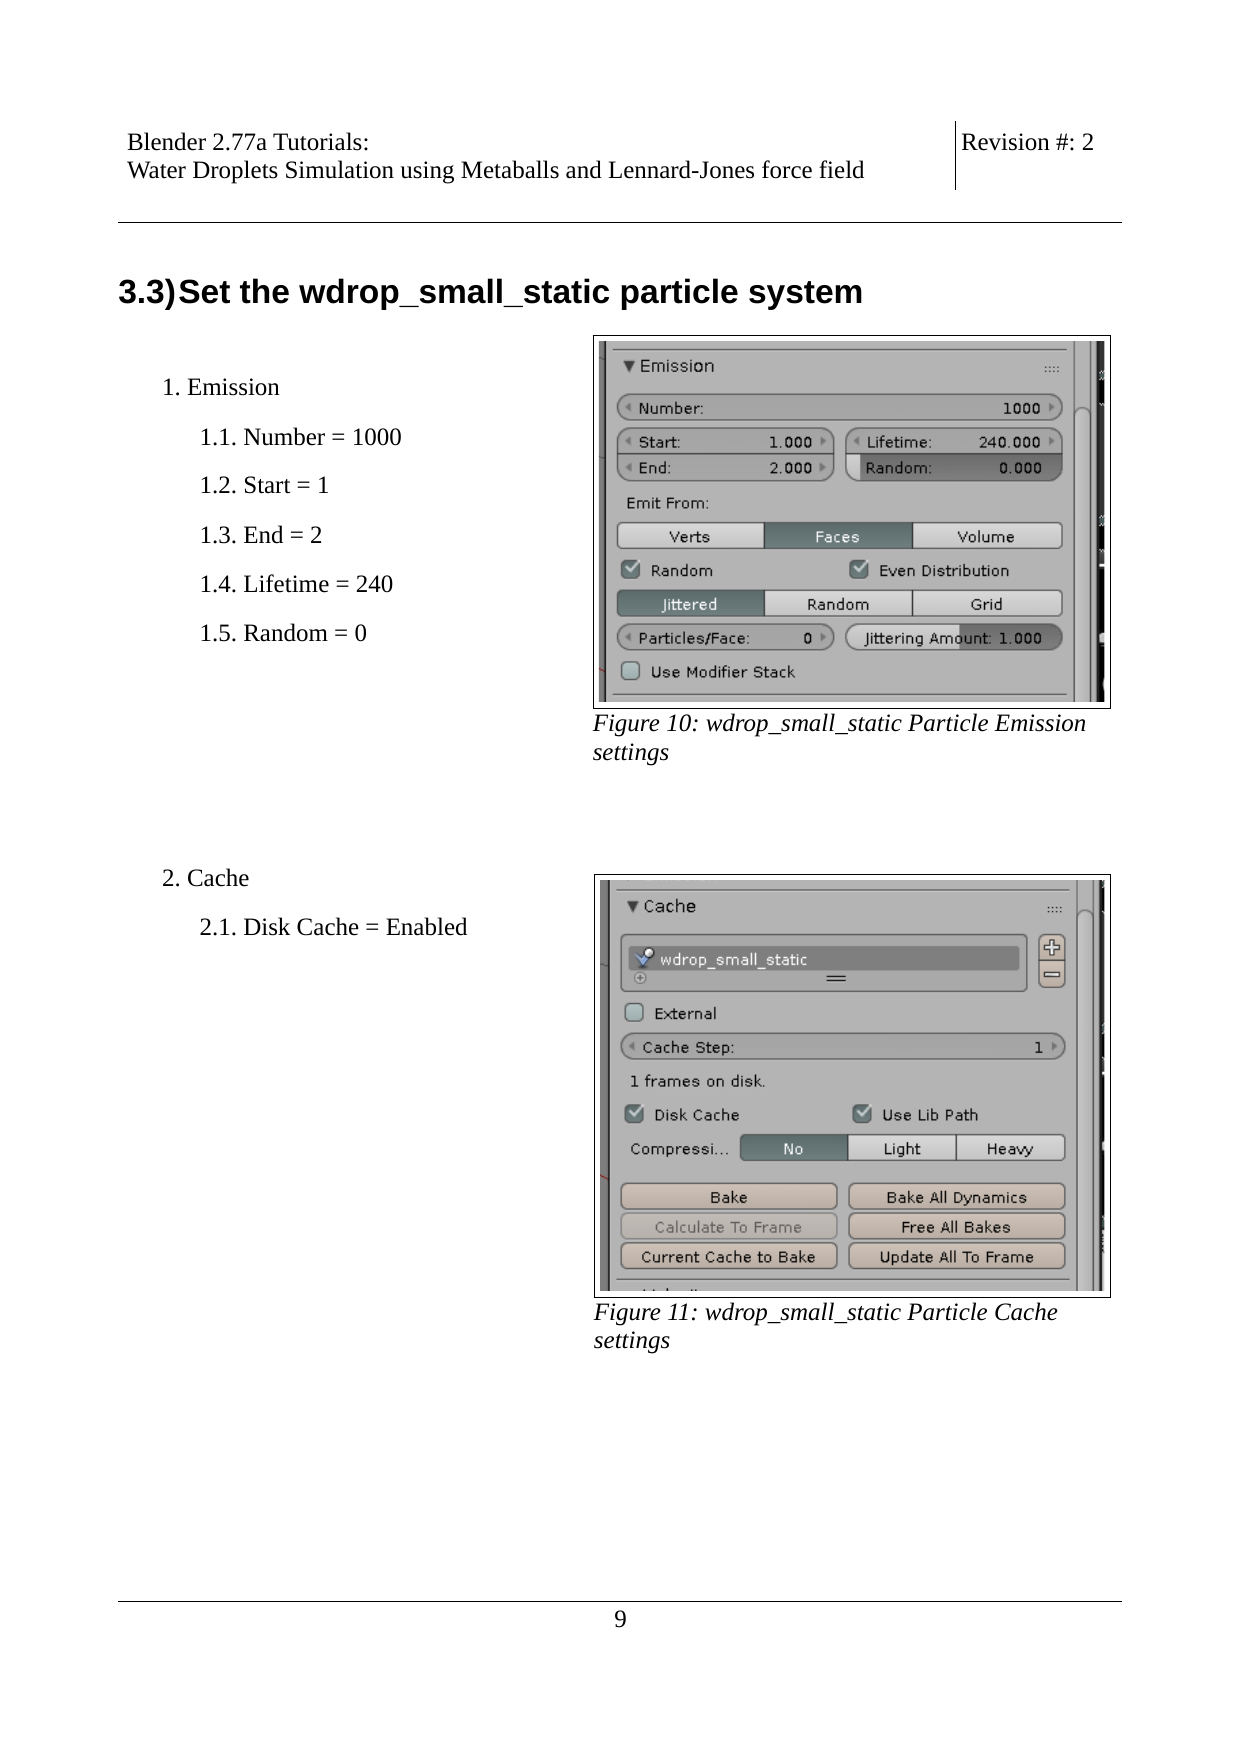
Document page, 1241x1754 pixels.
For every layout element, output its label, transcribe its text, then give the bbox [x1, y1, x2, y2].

list [595, 875, 1110, 1297]
list Start = 1 [193, 471, 593, 499]
subtitle Set the wdrop_small_static particle system [118, 272, 1122, 311]
list End = 2 [193, 520, 593, 548]
list Random = 0 [193, 618, 593, 647]
text [594, 336, 1110, 708]
list [1111, 618, 1122, 647]
list Number = 1000 [193, 422, 593, 450]
list [1111, 569, 1122, 597]
list Cache [156, 863, 1122, 892]
list Disk Cache = Enabled [193, 912, 594, 941]
list Lifetime = 240 [193, 569, 593, 597]
list [1111, 422, 1122, 450]
list [1111, 372, 1122, 401]
list Figure 11: wdrop_small_static Particle Cache settings [594, 1298, 1111, 1354]
list [1111, 471, 1122, 499]
picture [598, 341, 1105, 702]
picture [600, 880, 1105, 1291]
list Emission [156, 372, 593, 401]
list [1111, 520, 1122, 548]
text Figure 10: wdrop_small_static Particle Emission settings [593, 709, 1111, 766]
